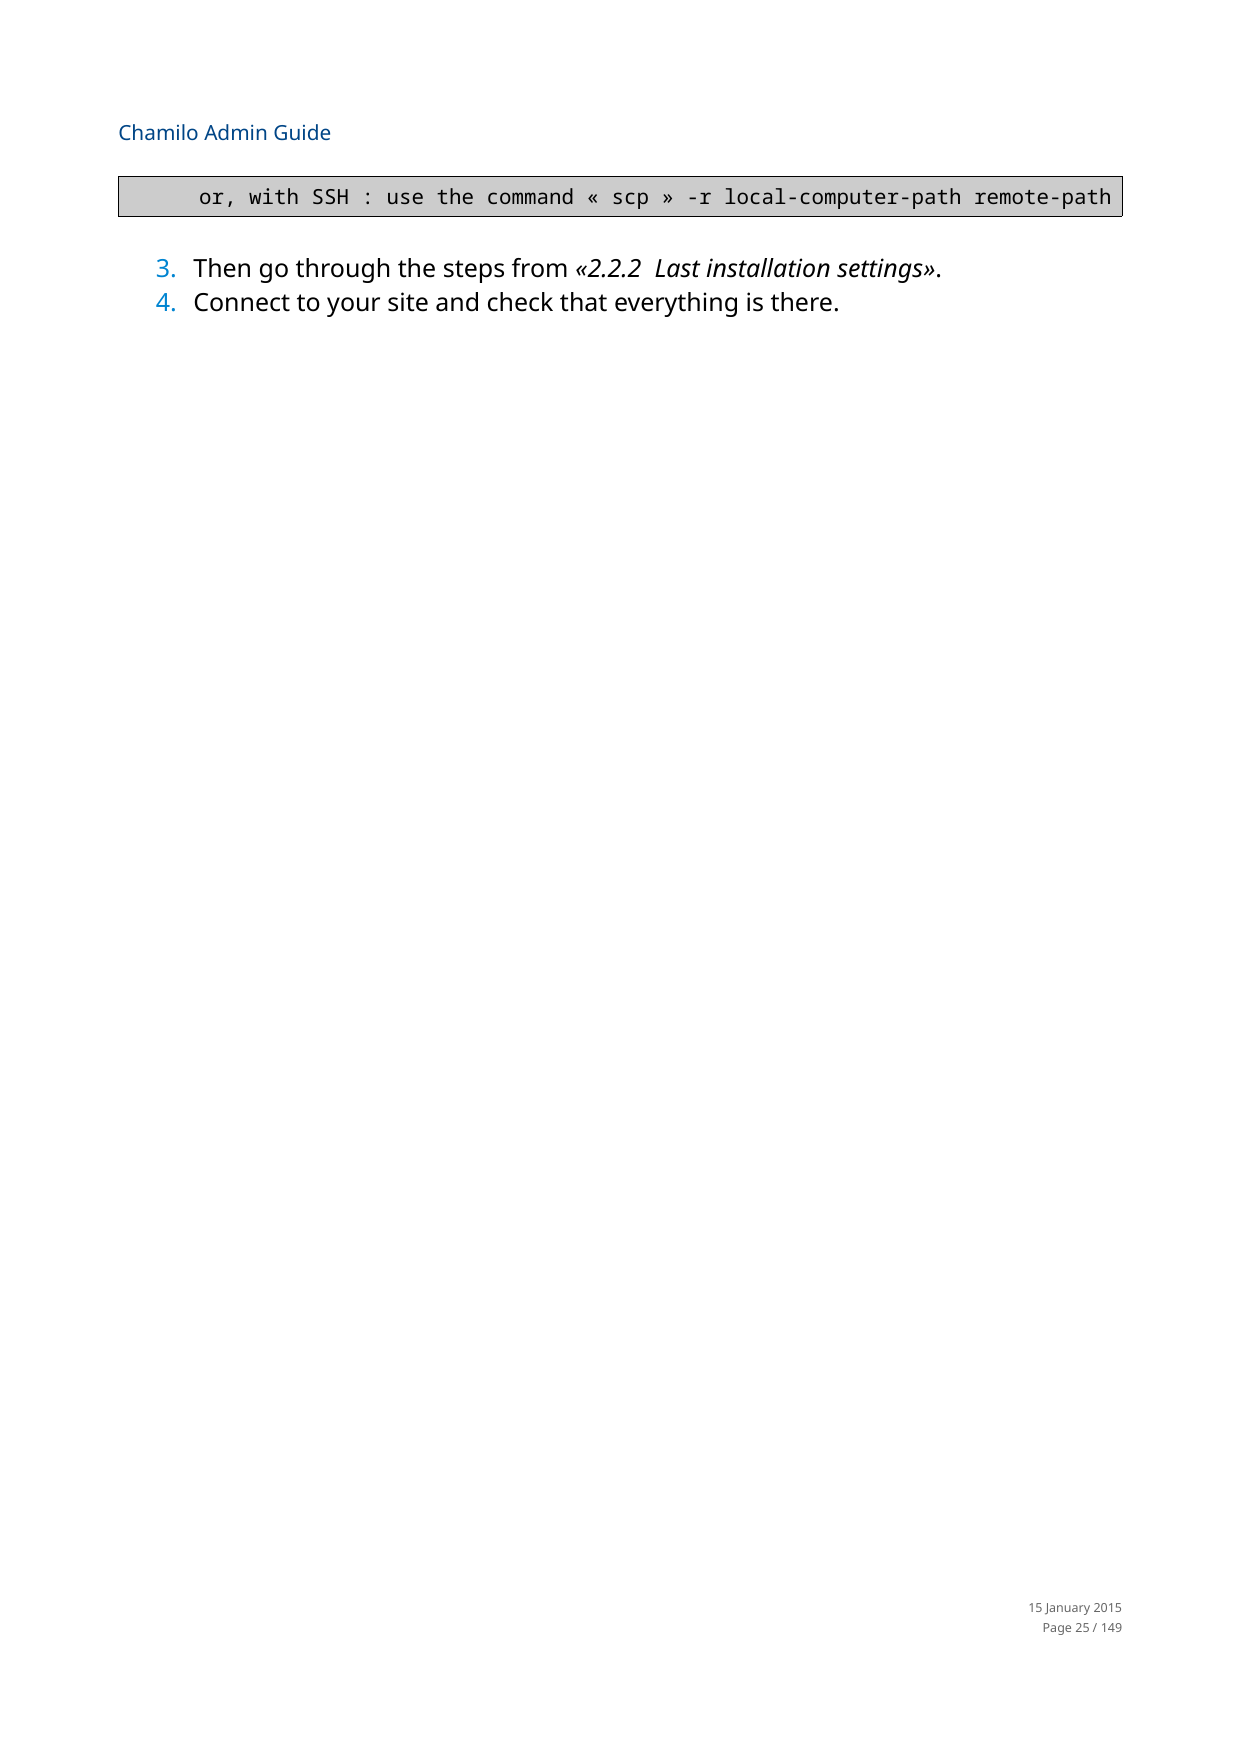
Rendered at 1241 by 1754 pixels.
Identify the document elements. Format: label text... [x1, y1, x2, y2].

list Connect to your site and check that everything is there. [156, 284, 1122, 318]
list Then go through the steps from «2.2.2 Last installation settings». [156, 250, 1122, 284]
table_header or, with SSH : use the command « scp » -r local-computer-path remote-path [119, 177, 1122, 216]
